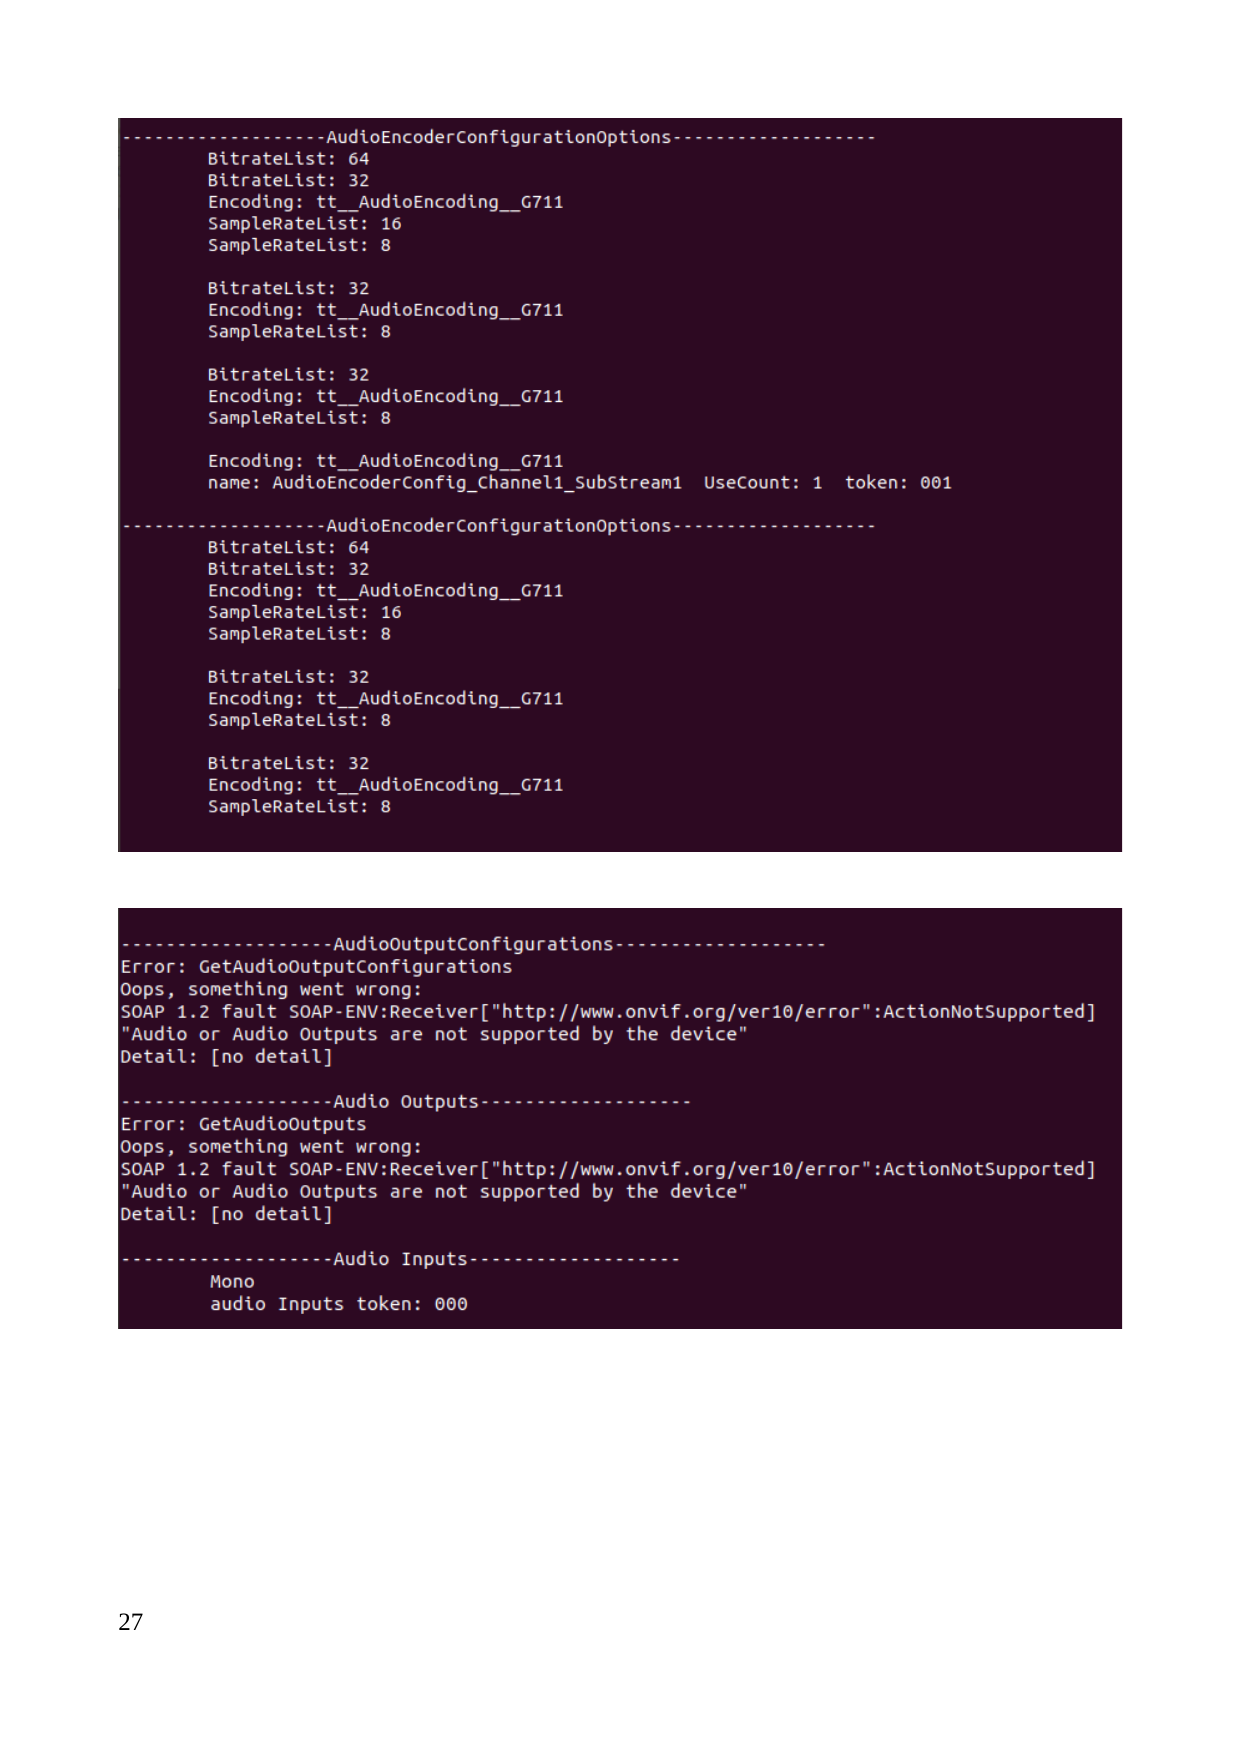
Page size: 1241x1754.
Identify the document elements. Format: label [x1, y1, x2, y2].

picture [118, 118, 1123, 852]
picture [118, 908, 1123, 1329]
